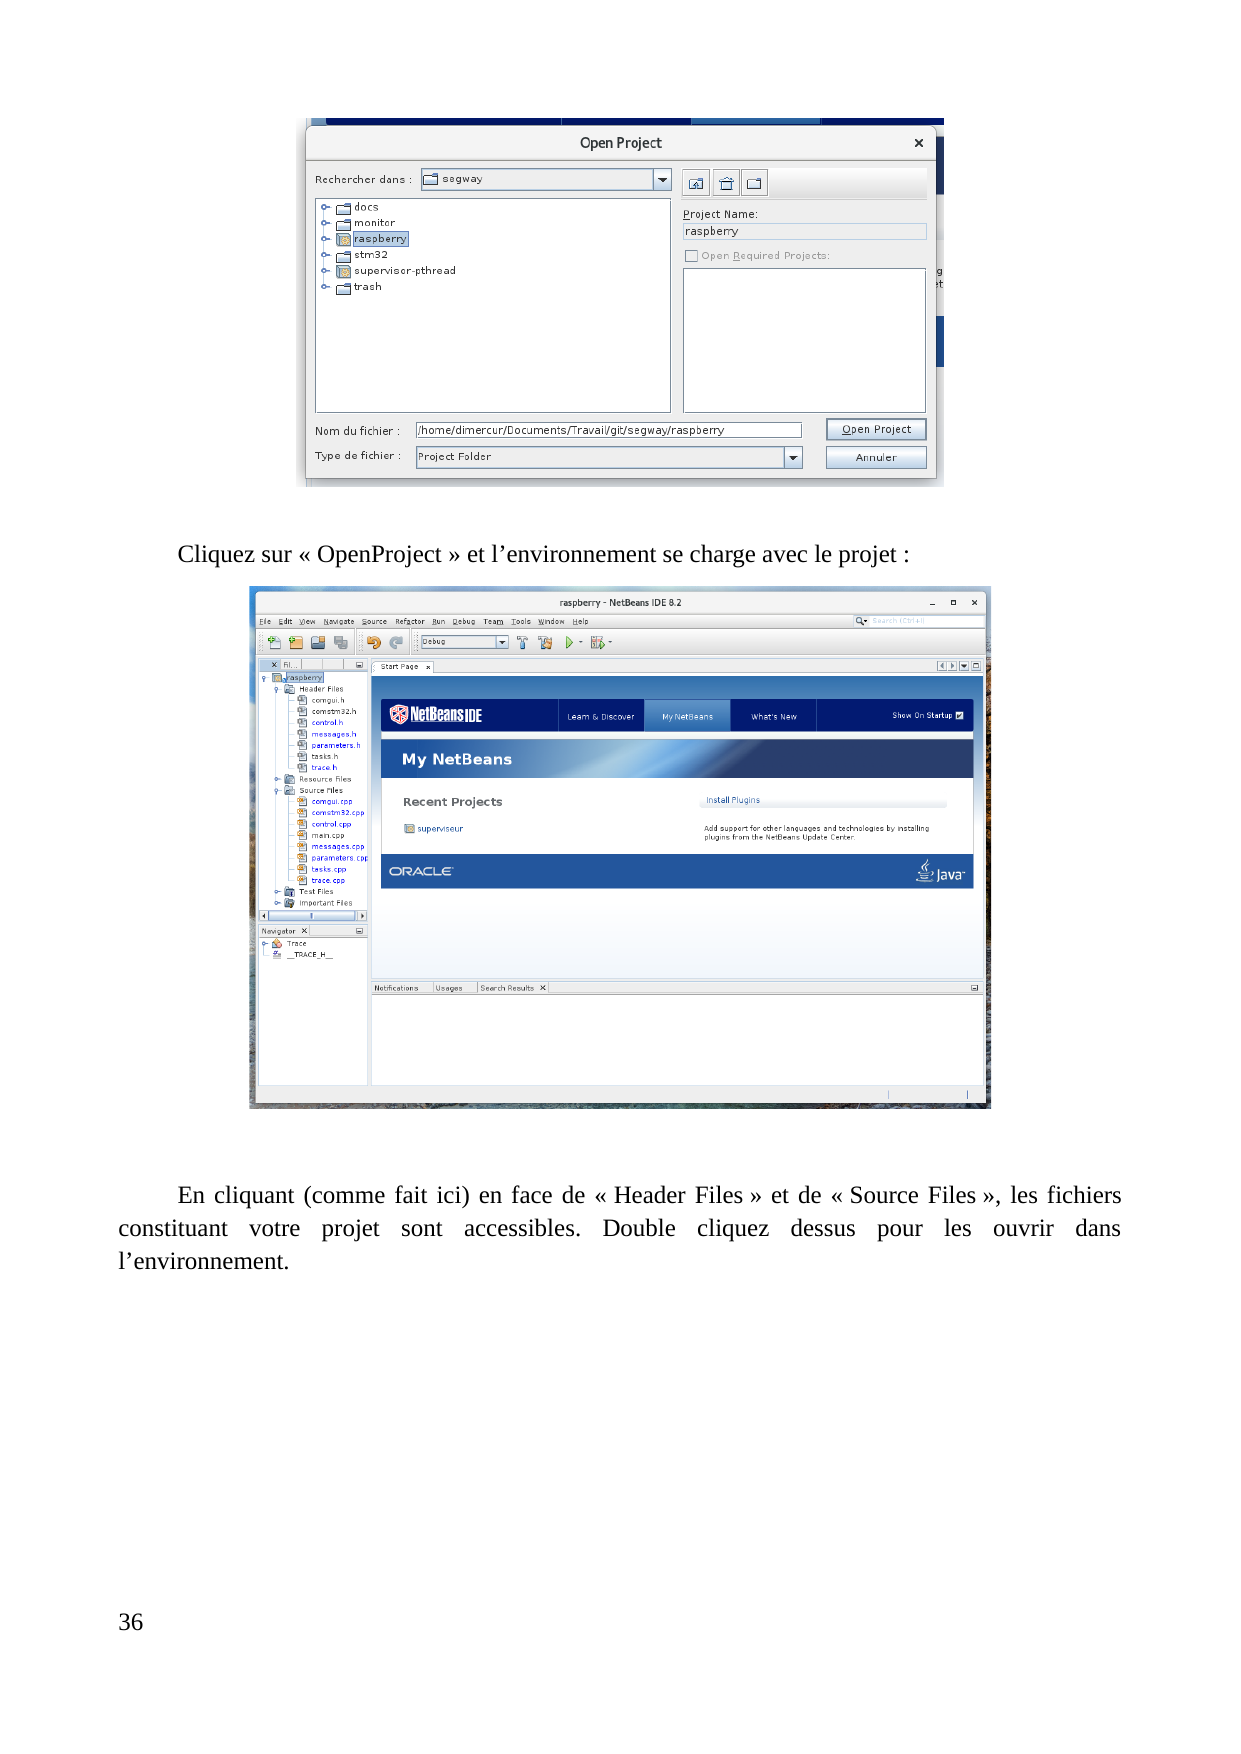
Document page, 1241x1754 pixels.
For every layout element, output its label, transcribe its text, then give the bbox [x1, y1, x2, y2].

picture [249, 586, 992, 1109]
text En cliquant (comme fait ici) en face de « Header Files » et de « Source Files », les fichiers constituant votre projet sont accessibles. Double cliquez dessus pour les ouvrir dans l’environnement. [118, 1180, 1122, 1275]
picture [296, 118, 944, 487]
text Cliquez sur « OpenProject » et l’environnement se charge avec le projet : [118, 539, 1122, 567]
